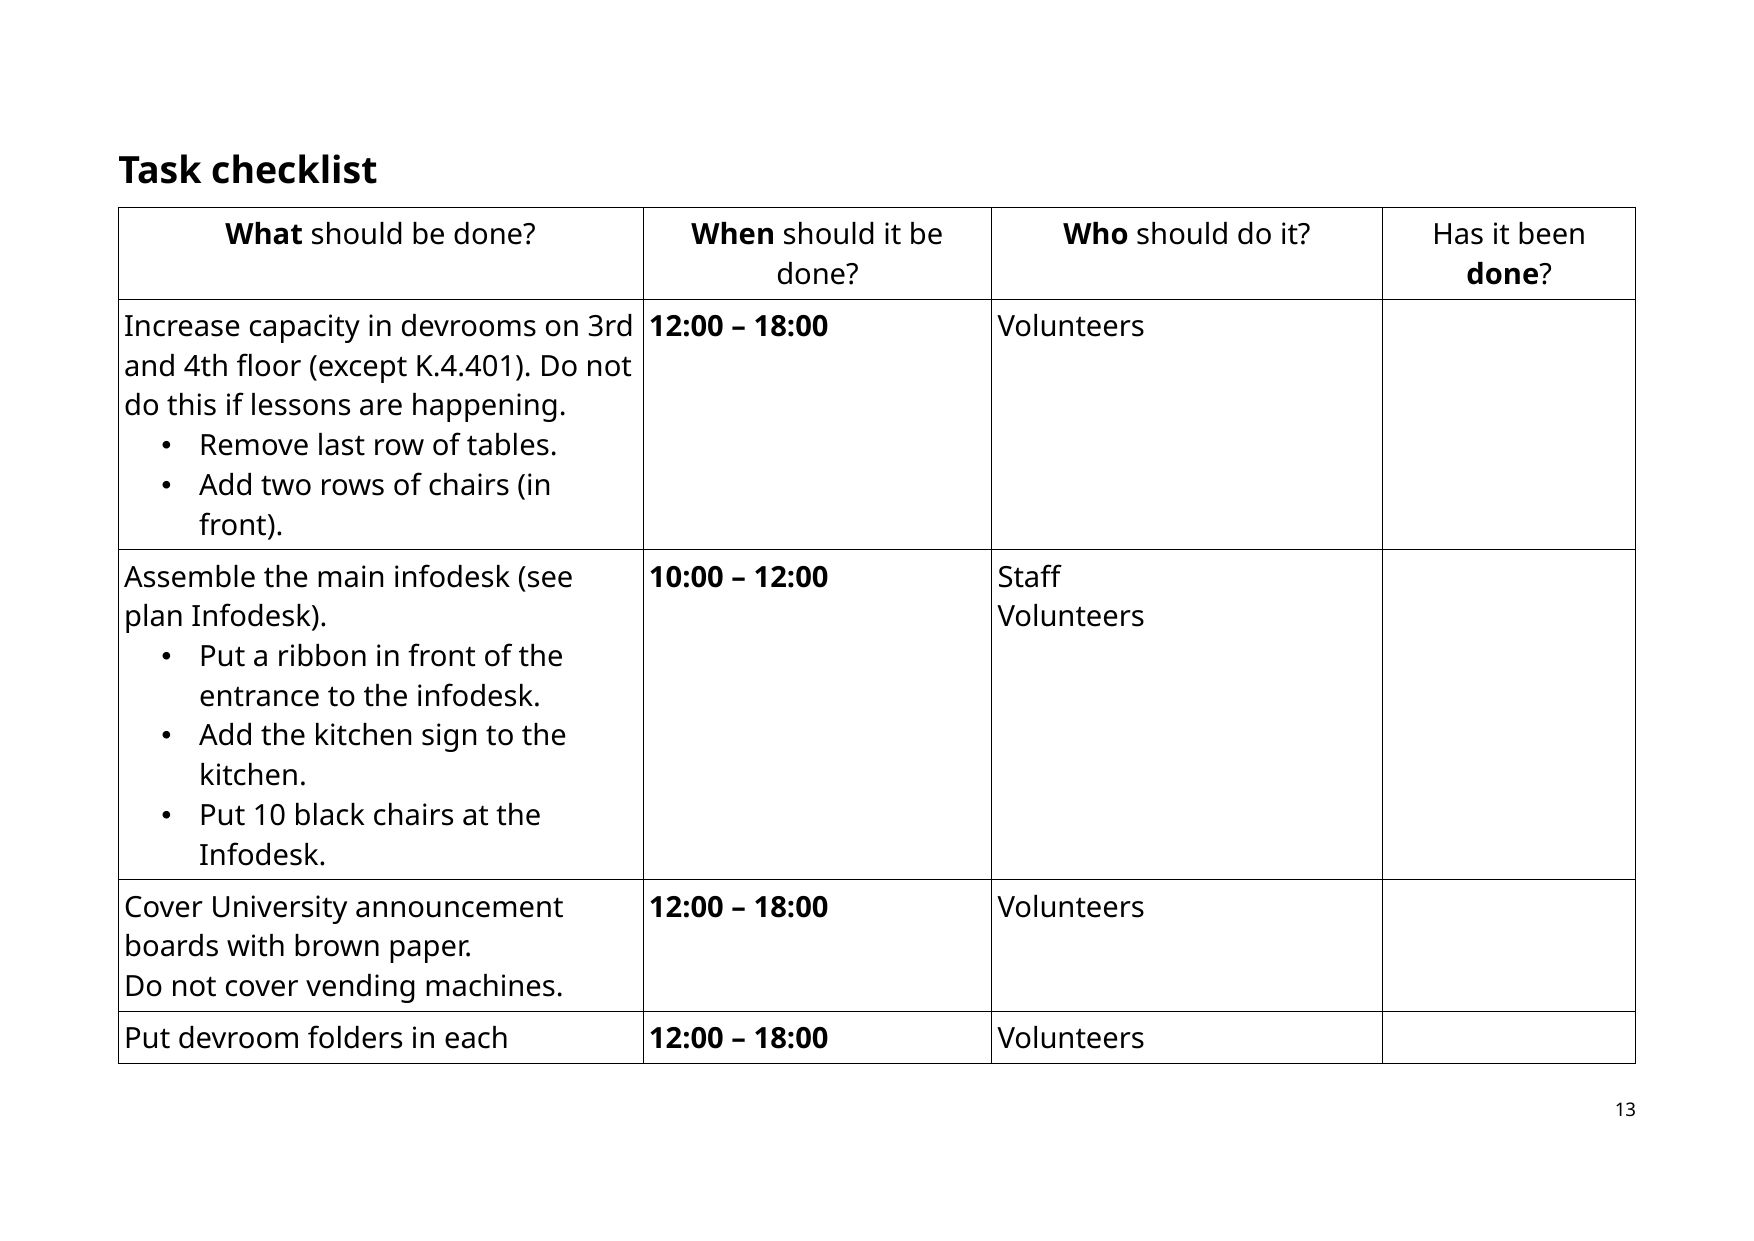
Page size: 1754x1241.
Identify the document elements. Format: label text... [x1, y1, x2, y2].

table_cell Volunteers [992, 1012, 1382, 1063]
table_cell Staff Volunteers [992, 550, 1382, 879]
table_cell 12:00 – 18:00 [644, 880, 991, 1011]
table_cell [1383, 550, 1635, 879]
table_header Who should do it? [992, 208, 1382, 298]
table_cell [1383, 1012, 1635, 1063]
subtitle Task checklist [118, 143, 1636, 194]
table_cell 12:00 – 18:00 [644, 1012, 991, 1063]
table_header What should be done? [119, 208, 643, 298]
table_cell Put devroom folders in each [119, 1012, 643, 1063]
table_header When should it be done? [644, 208, 991, 298]
table_cell [1383, 300, 1635, 549]
table_cell Volunteers [992, 300, 1382, 549]
table_cell Increase capacity in devrooms on 3rd and 4th floor (except K.4.401). Do not do this if lessons are happening. Remove last row of tables. Add two rows of chairs (in front). [119, 300, 643, 549]
table_cell Volunteers [992, 880, 1382, 1011]
table_cell Cover University announcement boards with brown paper. Do not cover vending machines. [119, 880, 643, 1011]
table_cell Assemble the main infodesk (see plan Infodesk). Put a ribbon in front of the entrance to the infodesk. Add the kitchen sign to the kitchen. Put 10 black chairs at the Infodesk. [119, 550, 643, 879]
table_cell 10:00 – 12:00 [644, 550, 991, 879]
table_header Has it been done? [1383, 208, 1635, 298]
table_cell [1383, 880, 1635, 1011]
table_cell 12:00 – 18:00 [644, 300, 991, 549]
